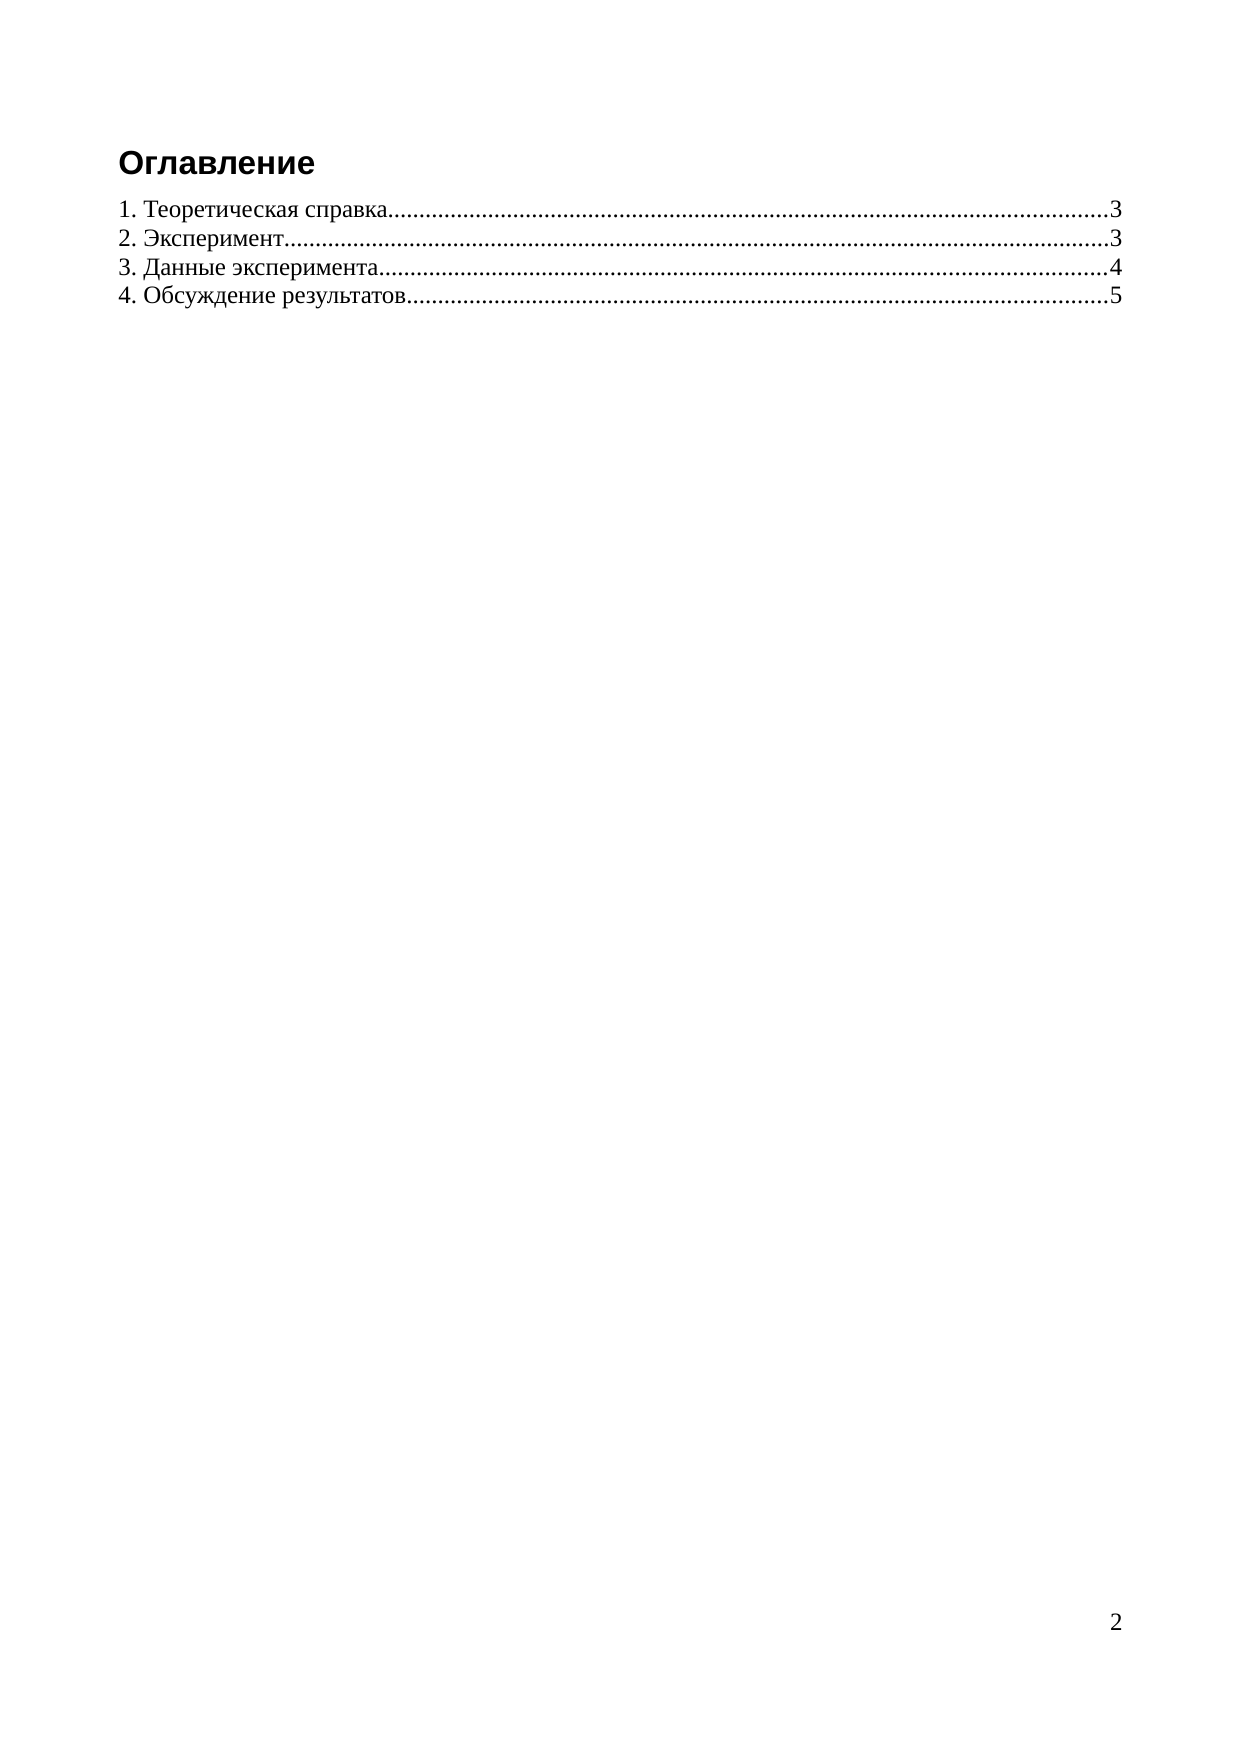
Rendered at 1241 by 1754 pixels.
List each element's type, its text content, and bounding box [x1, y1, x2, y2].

text 2. Эксперимент 3 [118, 223, 1122, 252]
text 4. Обсуждение результатов 5 [118, 280, 1122, 309]
text 3. Данные эксперимента 4 [118, 252, 1122, 280]
subtitle Оглавление [118, 143, 1122, 182]
text 1. Теоретическая справка 3 [118, 194, 1122, 223]
